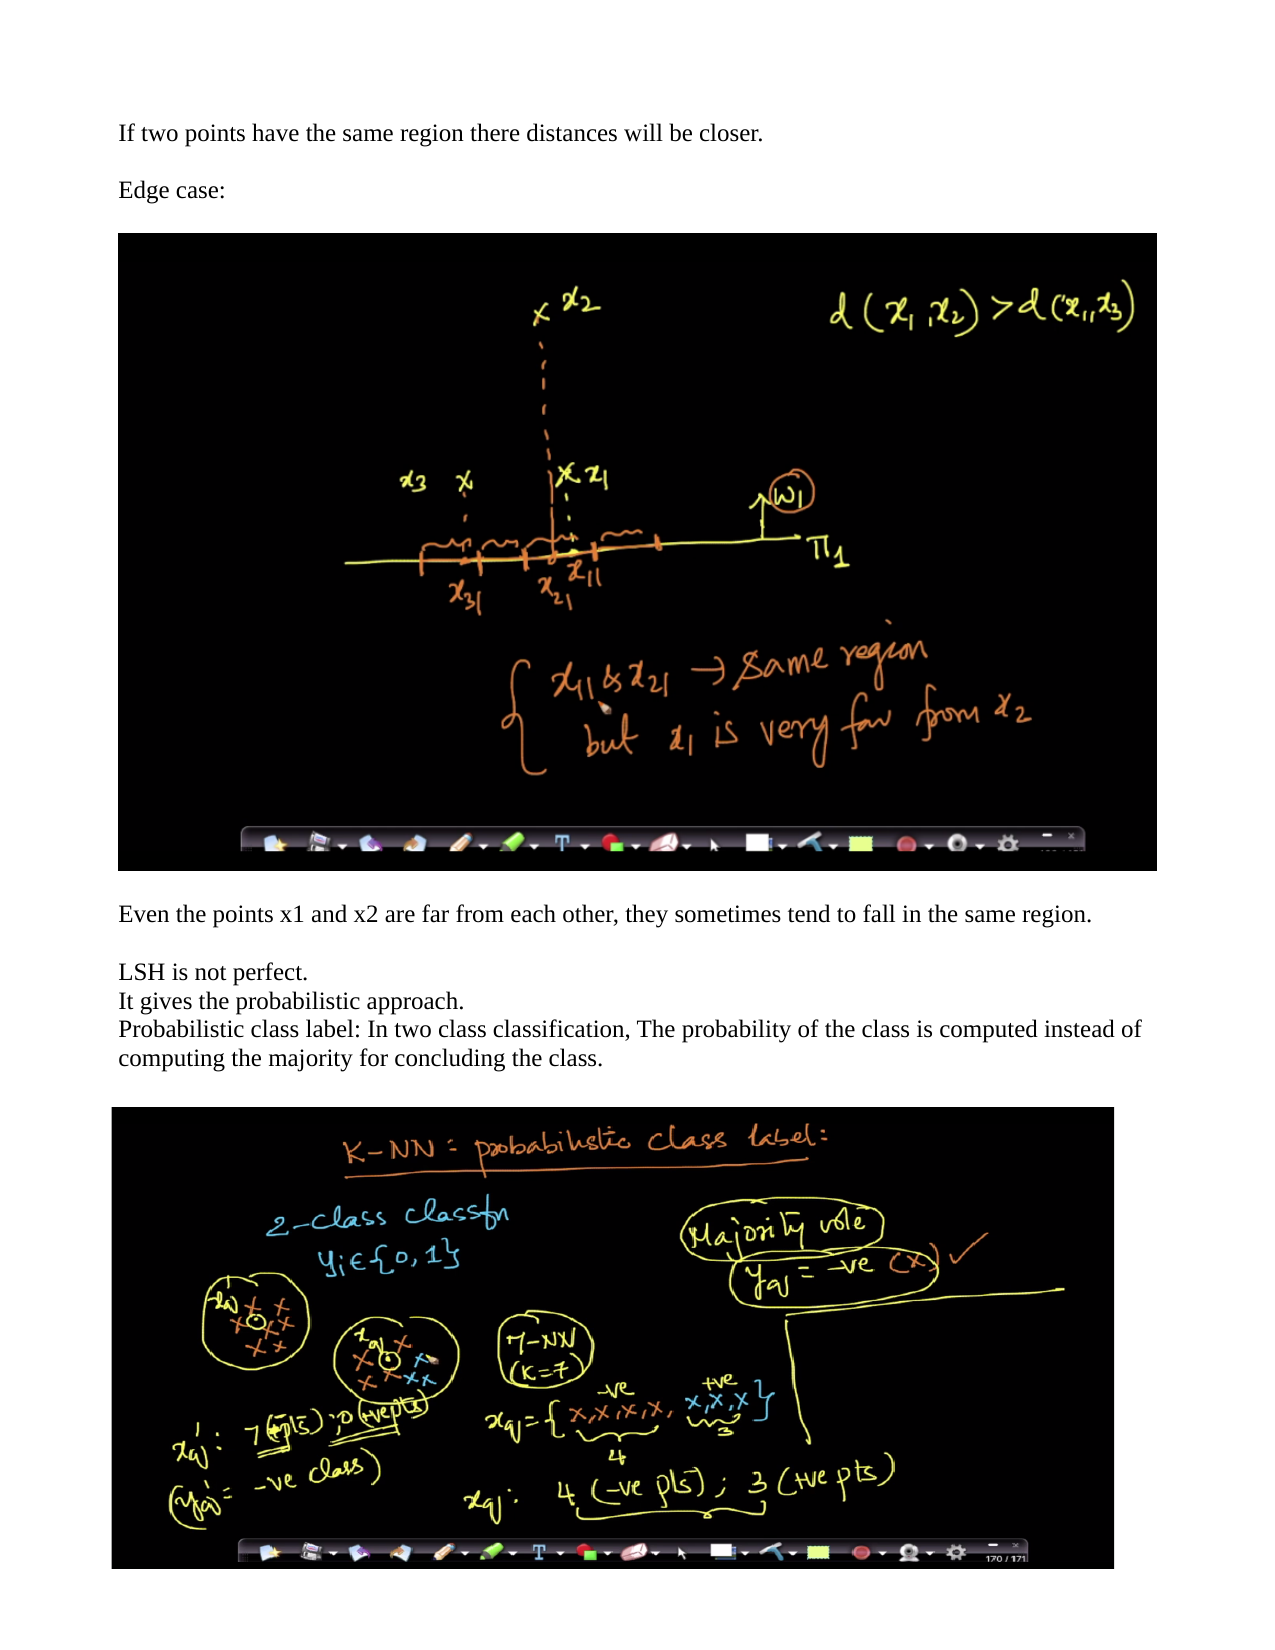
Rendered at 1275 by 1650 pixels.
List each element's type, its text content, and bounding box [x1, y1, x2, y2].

picture [118, 233, 1157, 871]
text Probabilistic class label: In two class classification, The probability of the class is computed instead of computing the majority for concluding the class. [118, 1014, 1157, 1072]
text It gives the probabilistic approach. [118, 986, 1157, 1014]
text Even the points x1 and x2 are far from each other, they sometimes tend to fall in the same region. [118, 899, 1157, 928]
text LSH is not perfect. [118, 957, 1157, 986]
text Edge case: [118, 176, 1157, 204]
text If two points have the same region there distances will be closer. [118, 118, 1157, 147]
picture [111, 1107, 1115, 1569]
